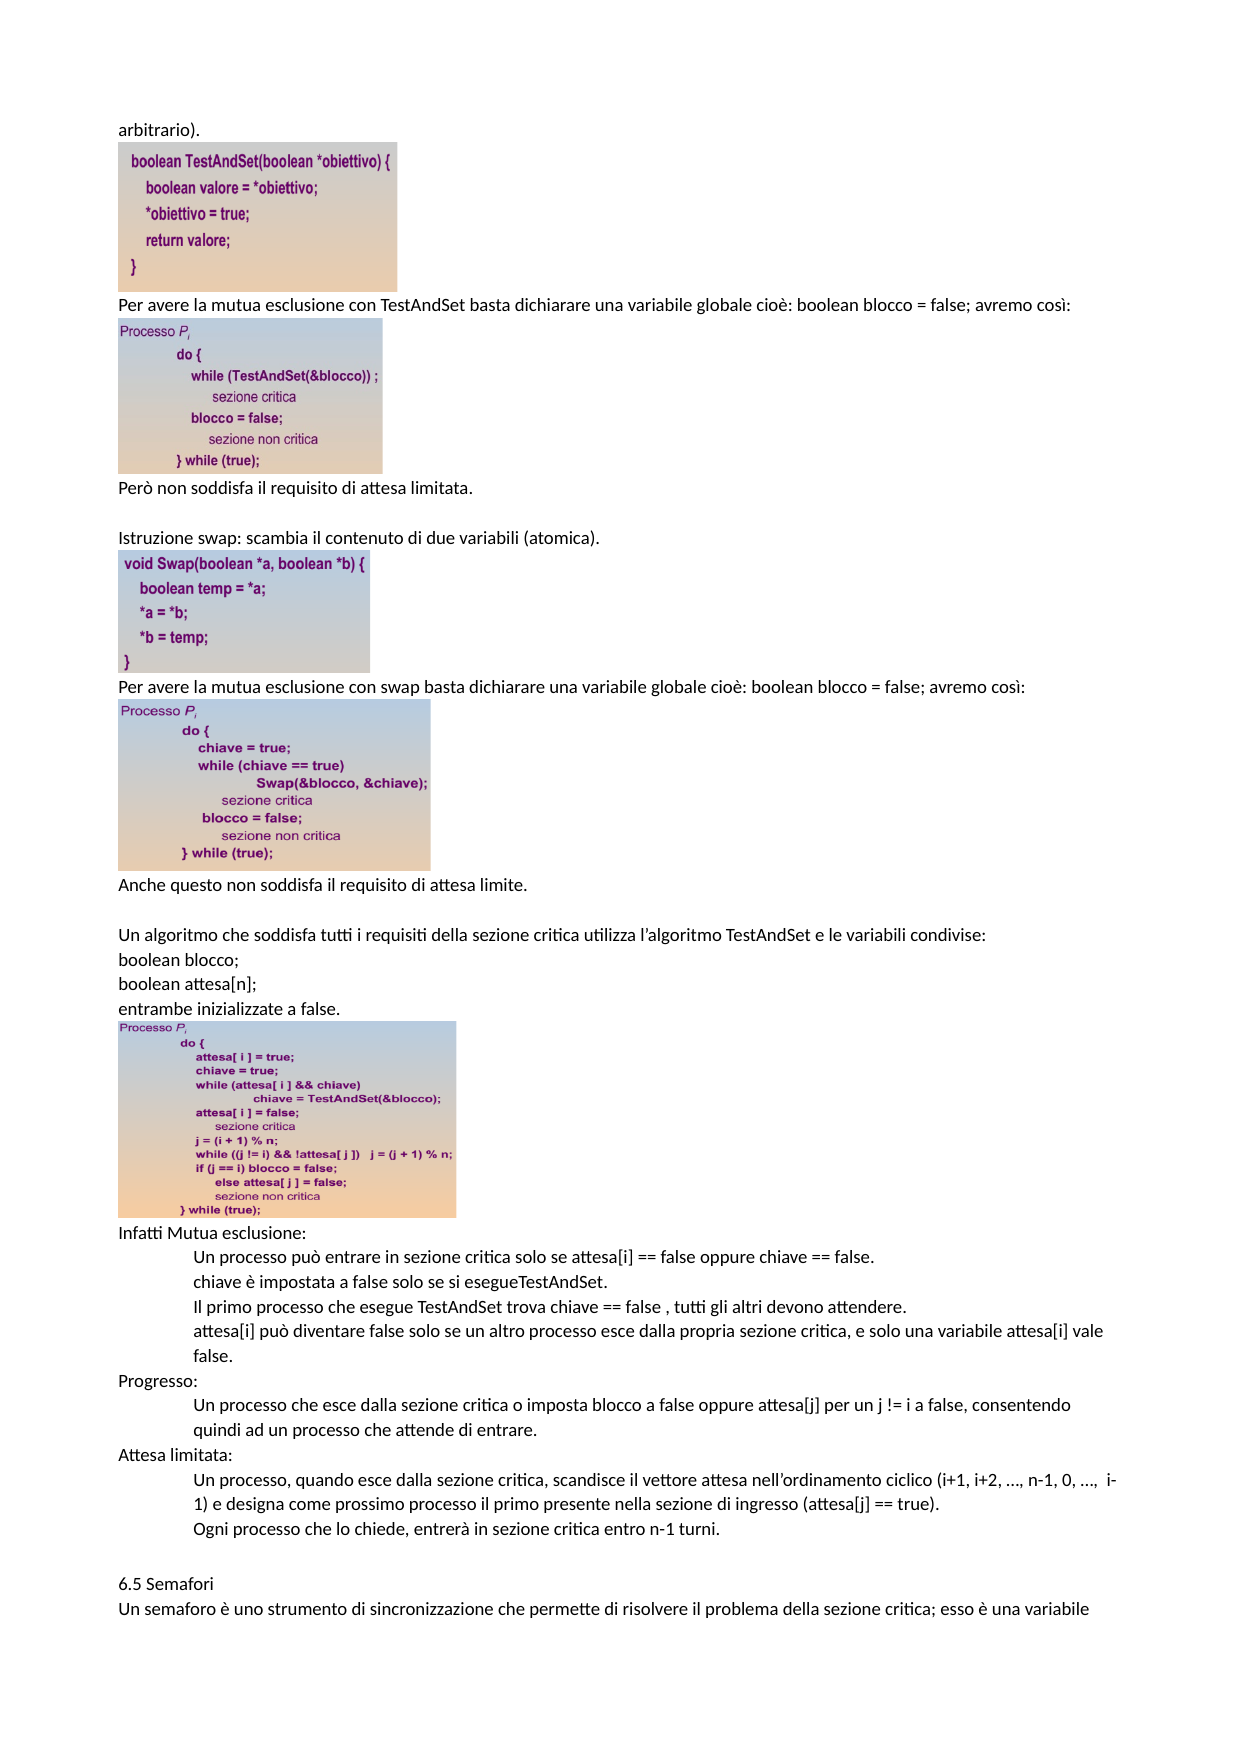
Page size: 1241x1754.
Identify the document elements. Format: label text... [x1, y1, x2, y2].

text Però non soddisfa il requisito di attesa limitata. [118, 477, 1122, 499]
picture [118, 318, 383, 474]
text entrambe inizializzate a false. [118, 997, 1122, 1020]
list chiave è impostata a false solo se si esegueTestAndSet. [193, 1270, 1122, 1293]
picture [118, 1021, 457, 1218]
text Un semaforo è uno strumento di sincronizzazione che permette di risolvere il problema della sezione critica; esso è una variabile [118, 1597, 1122, 1619]
text Infatti Mutua esclusione: [118, 1221, 1122, 1244]
list Un processo, quando esce dalla sezione critica, scandisce il vettore attesa nell’ordinamento ciclico (i+1, i+2, …, n-1, 0, …, i-1) e designa come prossimo processo il primo presente nella sezione di ingresso (attesa[j] == true). [193, 1468, 1122, 1515]
text Attesa limitata: [118, 1443, 1122, 1466]
list Un processo può entrare in sezione critica solo se attesa[i] == false oppure chiave == false. [193, 1246, 1122, 1268]
picture [118, 142, 398, 292]
list Ogni processo che lo chiede, entrerà in sezione critica entro n-1 turni. [193, 1517, 1122, 1540]
text arbitrario). [118, 118, 1122, 141]
text boolean blocco; [118, 948, 1122, 971]
text boolean attesa[n]; [118, 972, 1122, 995]
picture [118, 699, 431, 871]
text Per avere la mutua esclusione con swap basta dichiarare una variabile globale cioè: boolean blocco = false; avremo così: [118, 675, 1122, 698]
text Progresso: [118, 1369, 1122, 1392]
text Anche questo non soddisfa il requisito di attesa limite. [118, 874, 1122, 897]
list attesa[i] può diventare false solo se un altro processo esce dalla propria sezione critica, e solo una variabile attesa[i] vale false. [193, 1319, 1122, 1367]
picture [118, 550, 371, 673]
list Il primo processo che esegue TestAndSet trova chiave == false , tutti gli altri devono attendere. [193, 1295, 1122, 1318]
text Per avere la mutua esclusione con TestAndSet basta dichiarare una variabile globale cioè: boolean blocco = false; avremo così: [118, 293, 1122, 316]
text Un algoritmo che soddisfa tutti i requisiti della sezione critica utilizza l’algoritmo TestAndSet e le variabili condivise: [118, 923, 1122, 946]
list Un processo che esce dalla sezione critica o imposta blocco a false oppure attesa[j] per un j != i a false, consentendo quindi ad un processo che attende di entrare. [193, 1394, 1122, 1441]
text 6.5 Semafori [118, 1572, 1122, 1595]
text Istruzione swap: scambia il contenuto di due variabili (atomica). [118, 526, 1122, 549]
